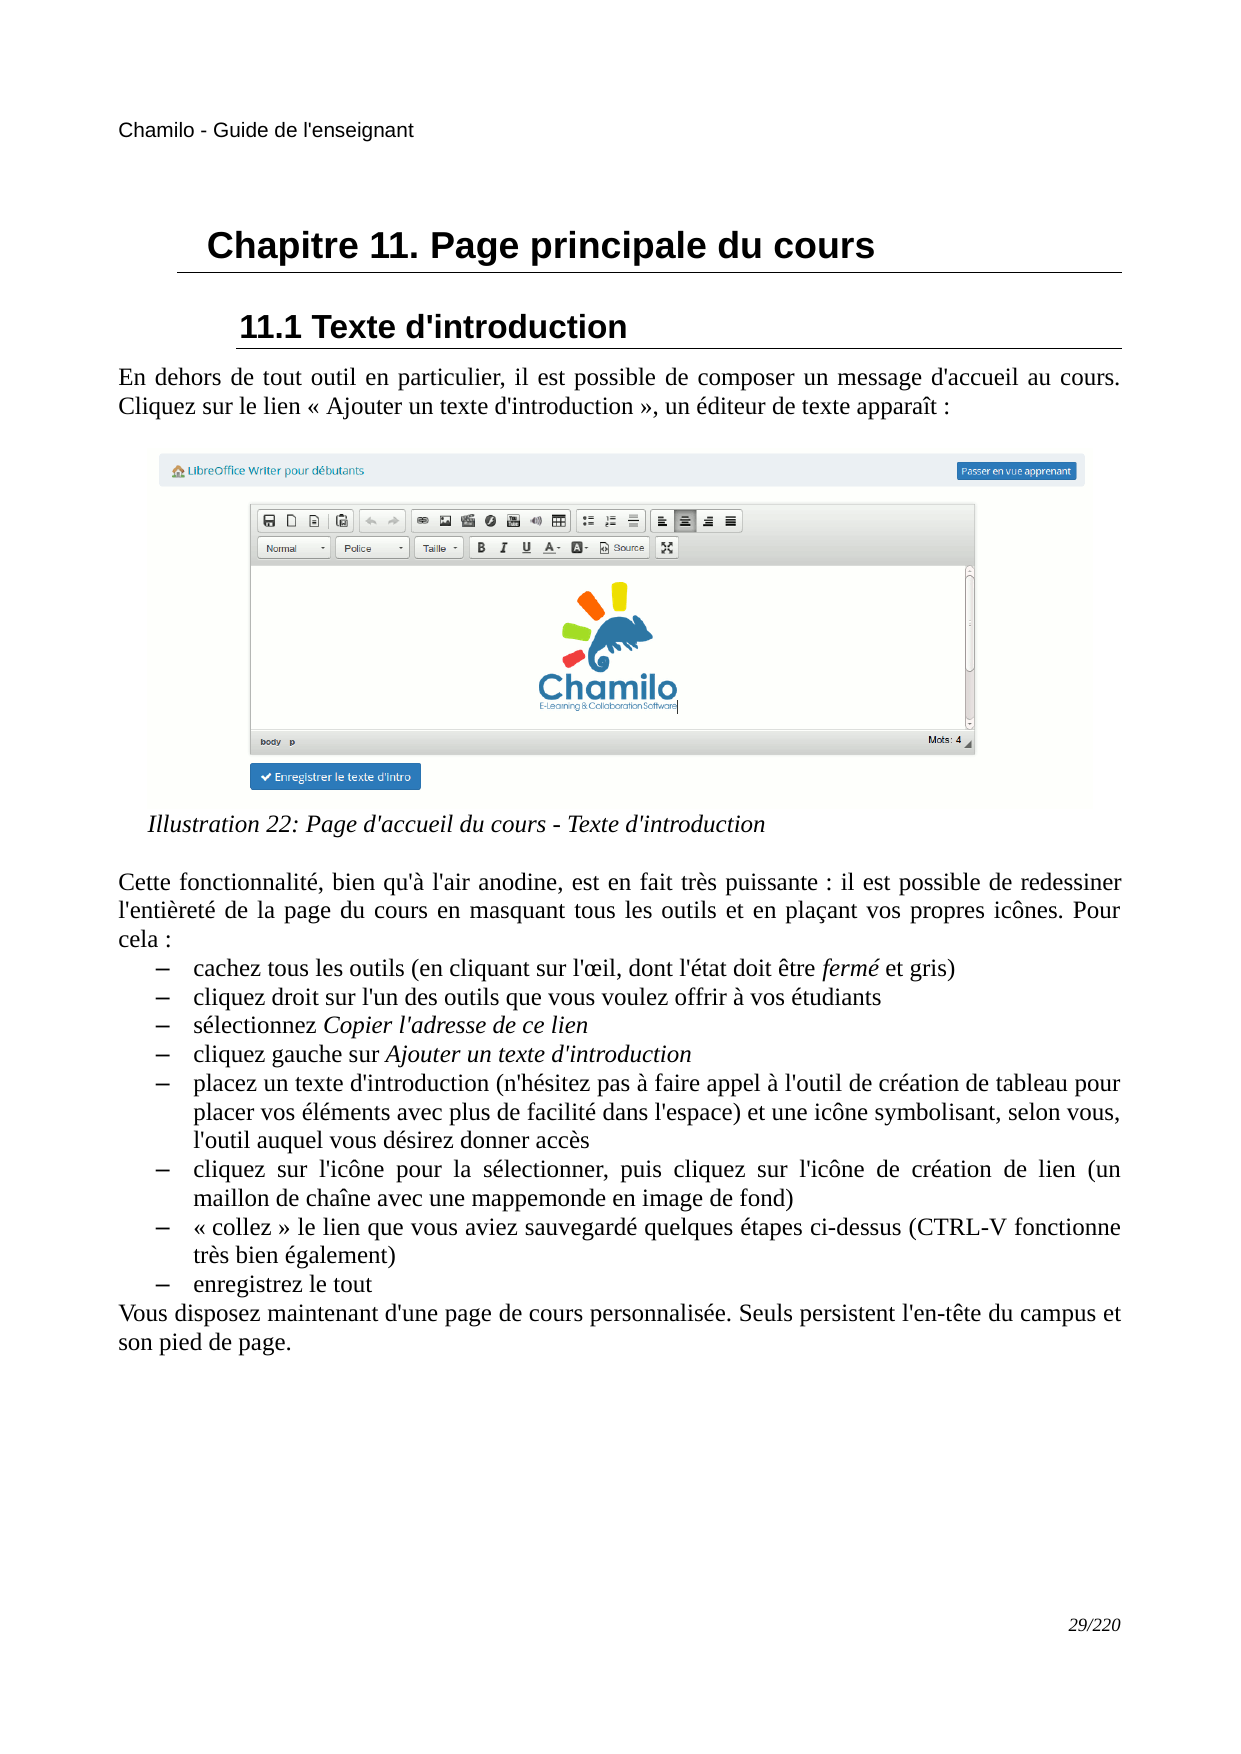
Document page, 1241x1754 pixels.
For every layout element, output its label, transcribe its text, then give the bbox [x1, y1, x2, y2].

text Illustration 22: Page d'accueil du cours - Texte d'introduction [147, 809, 1093, 838]
list cachez tous les outils (en cliquant sur l'œil, dont l'état doit être fermé et gris) [156, 953, 1122, 982]
subtitle Page principale du cours [177, 190, 1122, 272]
text Cette fonctionnalité, bien qu'à l'air anodine, est en fait très puissante : il est possible de redessiner l'entièreté de la page du cours en masquant tous les outils et en plaçant vos propres icônes. Pour cela : [118, 867, 1122, 953]
list enregistrez le tout [156, 1269, 1122, 1298]
list cliquez gauche sur Ajouter un texte d'introduction [156, 1039, 1122, 1068]
list placez un texte d'introduction (n'hésitez pas à faire appel à l'outil de création de tableau pour placer vos éléments avec plus de facilité dans l'espace) et une icône symbolisant, selon vous, l'outil auquel vous désirez donner accès [156, 1068, 1122, 1154]
list sélectionnez Copier l'adresse de ce lien [156, 1010, 1122, 1039]
text Vous disposez maintenant d'une page de cours personnalisée. Seuls persistent l'en-tête du campus et son pied de page. [118, 1298, 1122, 1355]
picture [147, 448, 1093, 809]
subtitle Texte d'introduction [236, 304, 1122, 348]
list cliquez droit sur l'un des outils que vous voulez offrir à vos étudiants [156, 982, 1122, 1010]
text En dehors de tout outil en particulier, il est possible de composer un message d'accueil au cours. Cliquez sur le lien « Ajouter un texte d'introduction », un éditeur de texte apparaît : [118, 362, 1122, 419]
list cliquez sur l'icône pour la sélectionner, puis cliquez sur l'icône de création de lien (un maillon de chaîne avec une mappemonde en image de fond) [156, 1154, 1122, 1212]
list « collez » le lien que vous aviez sauvegardé quelques étapes ci-dessus (CTRL-V fonctionne très bien également) [156, 1212, 1122, 1269]
